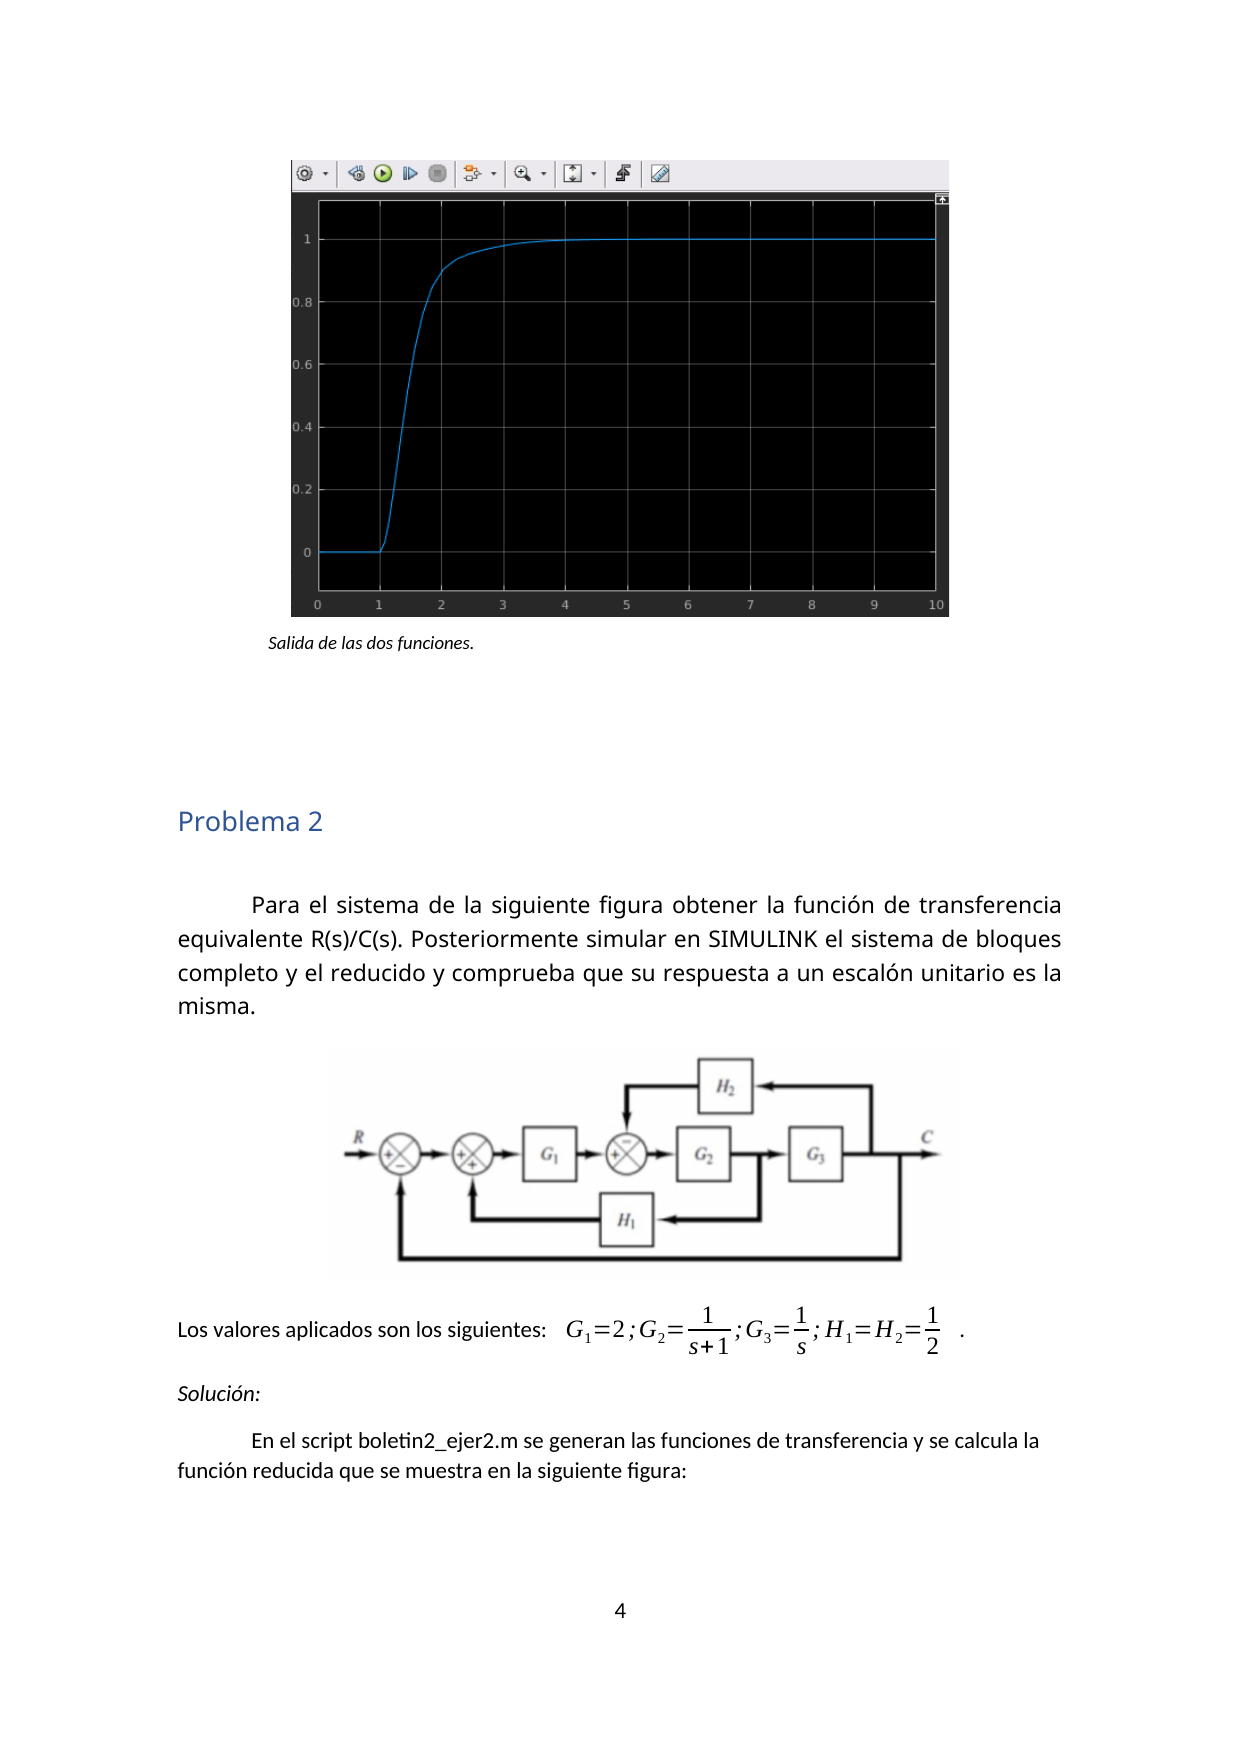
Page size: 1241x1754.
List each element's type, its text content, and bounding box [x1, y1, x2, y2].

text En el script boletin2_ejer2.m se generan las funciones de transferencia y se calcula la función reducida que se muestra en la siguiente figura: [177, 1426, 1063, 1484]
text Los valores aplicados son los siguientes:. [177, 1041, 1063, 1360]
subtitle Problema 2 [177, 802, 1063, 839]
picture [322, 1048, 964, 1280]
text Salida de las dos funciones. [214, 160, 1026, 654]
picture [291, 160, 950, 617]
text Solución: [177, 1379, 1063, 1407]
text Para el sistema de la siguiente figura obtener la función de transferencia equivalente R(s)/C(s). Posteriormente simular en SIMULINK el sistema de bloques completo y el reducido y comprueba que su respuesta a un escalón unitario es la misma. [177, 889, 1063, 1022]
